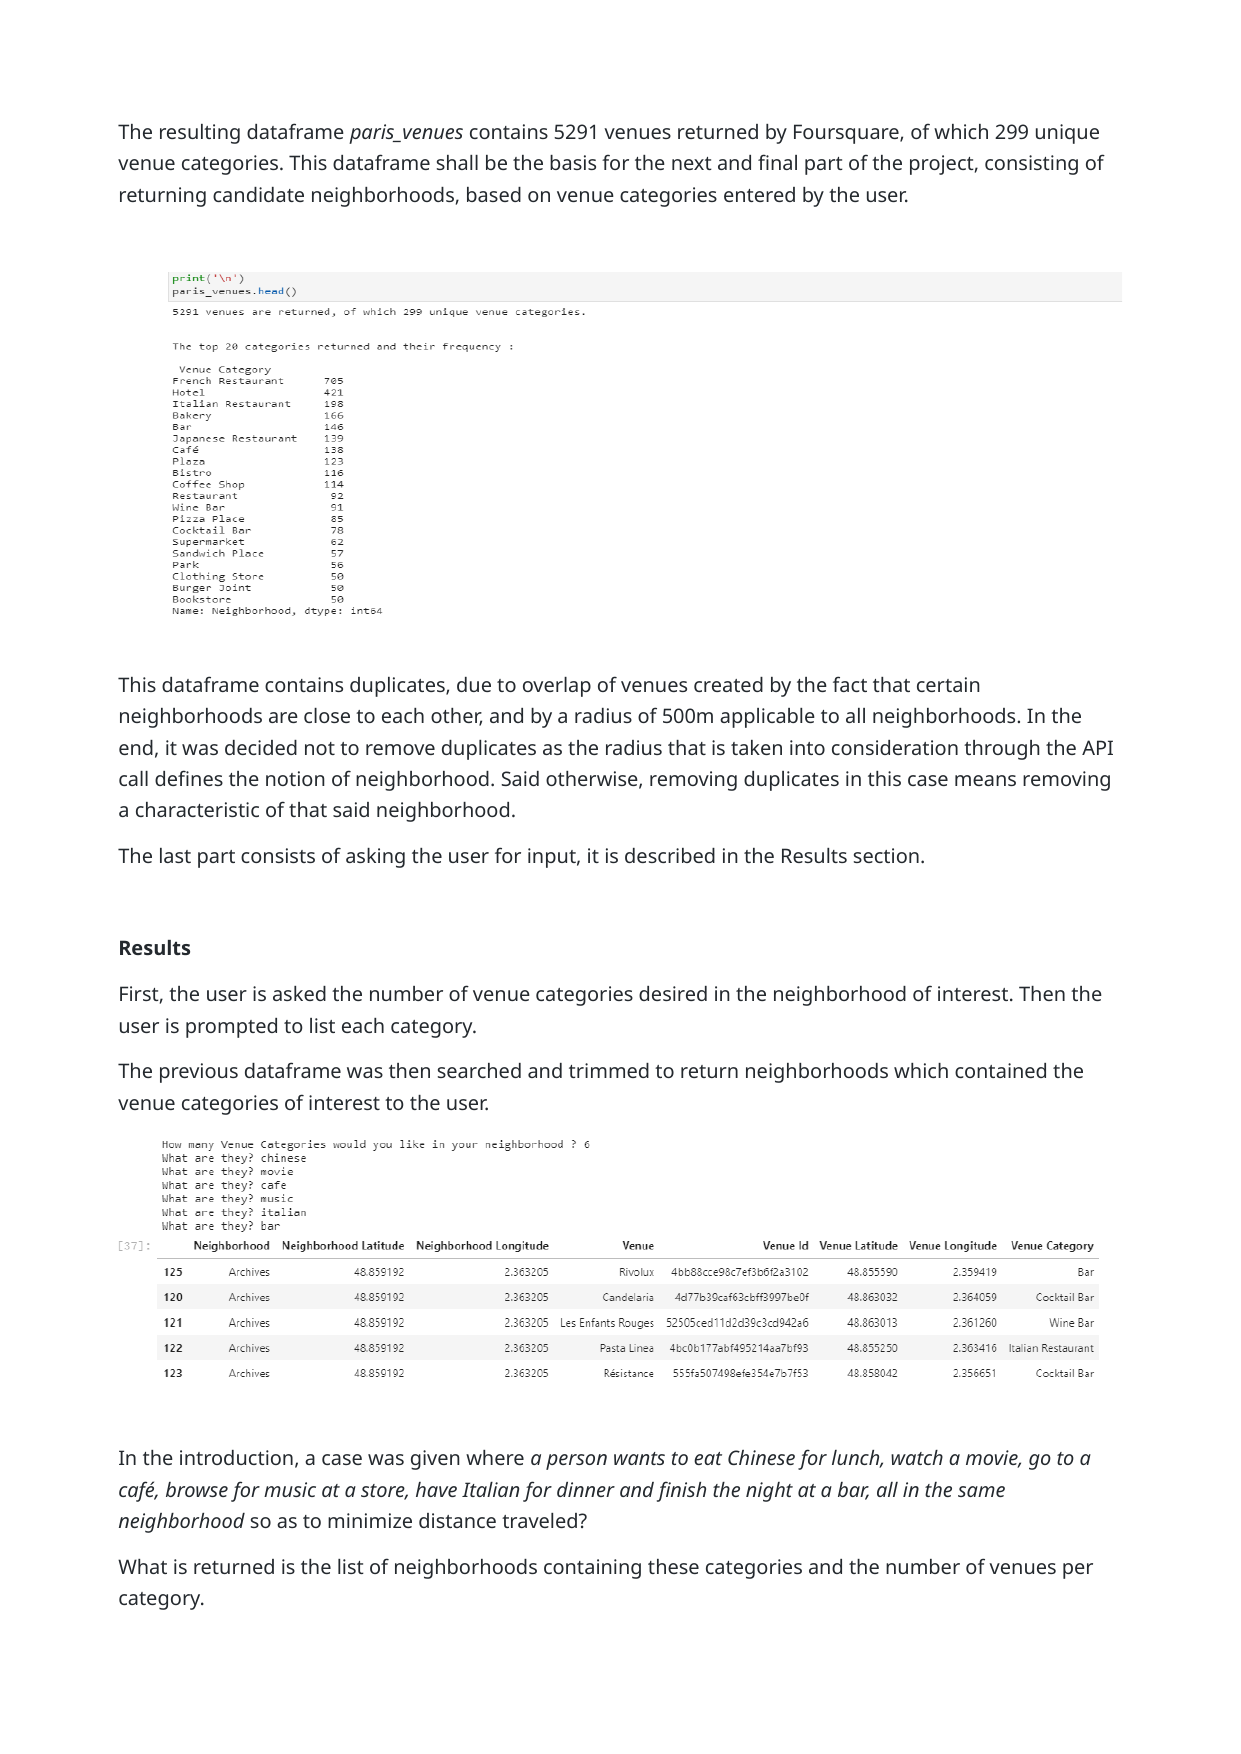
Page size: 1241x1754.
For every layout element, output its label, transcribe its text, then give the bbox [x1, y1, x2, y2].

text In the introduction, a case was given where a person wants to eat Chinese for lunch, watch a movie, go to a café, browse for music at a store, have Italian for dinner and finish the night at a bar, all in the same neighborhood so as to minimize distance traveled? [118, 1444, 1122, 1534]
text The resulting dataframe paris_venues contains 5291 venues returned by Foursquare, of which 299 unique venue categories. This dataframe shall be the basis for the next and final part of the project, consisting of returning candidate neighborhoods, based on venue categories entered by the user. [118, 118, 1122, 208]
text First, the user is asked the number of venue categories desired in the neighborhood of interest. Then the user is prompted to list each category. [118, 980, 1122, 1039]
picture [118, 1135, 1123, 1395]
picture [118, 272, 1123, 622]
text What is returned is the list of neighborhoods containing these categories and the number of venues per category. [118, 1553, 1122, 1612]
text The last part consists of asking the user for input, it is described in the Results section. [118, 842, 1122, 870]
text Results [118, 934, 1122, 962]
text The previous dataframe was then searched and trimmed to return neighborhoods which contained the venue categories of interest to the user. [118, 1058, 1122, 1116]
text This dataframe contains duplicates, due to overlap of venues created by the fact that certain neighborhoods are close to each other, and by a radius of 500m applicable to all neighborhoods. In the end, it was decided not to remove duplicates as the radius that is taken into consideration through the API call defines the notion of neighborhood. Said otherwise, removing duplicates in this case means removing a characteristic of that said neighborhood. [118, 671, 1122, 824]
